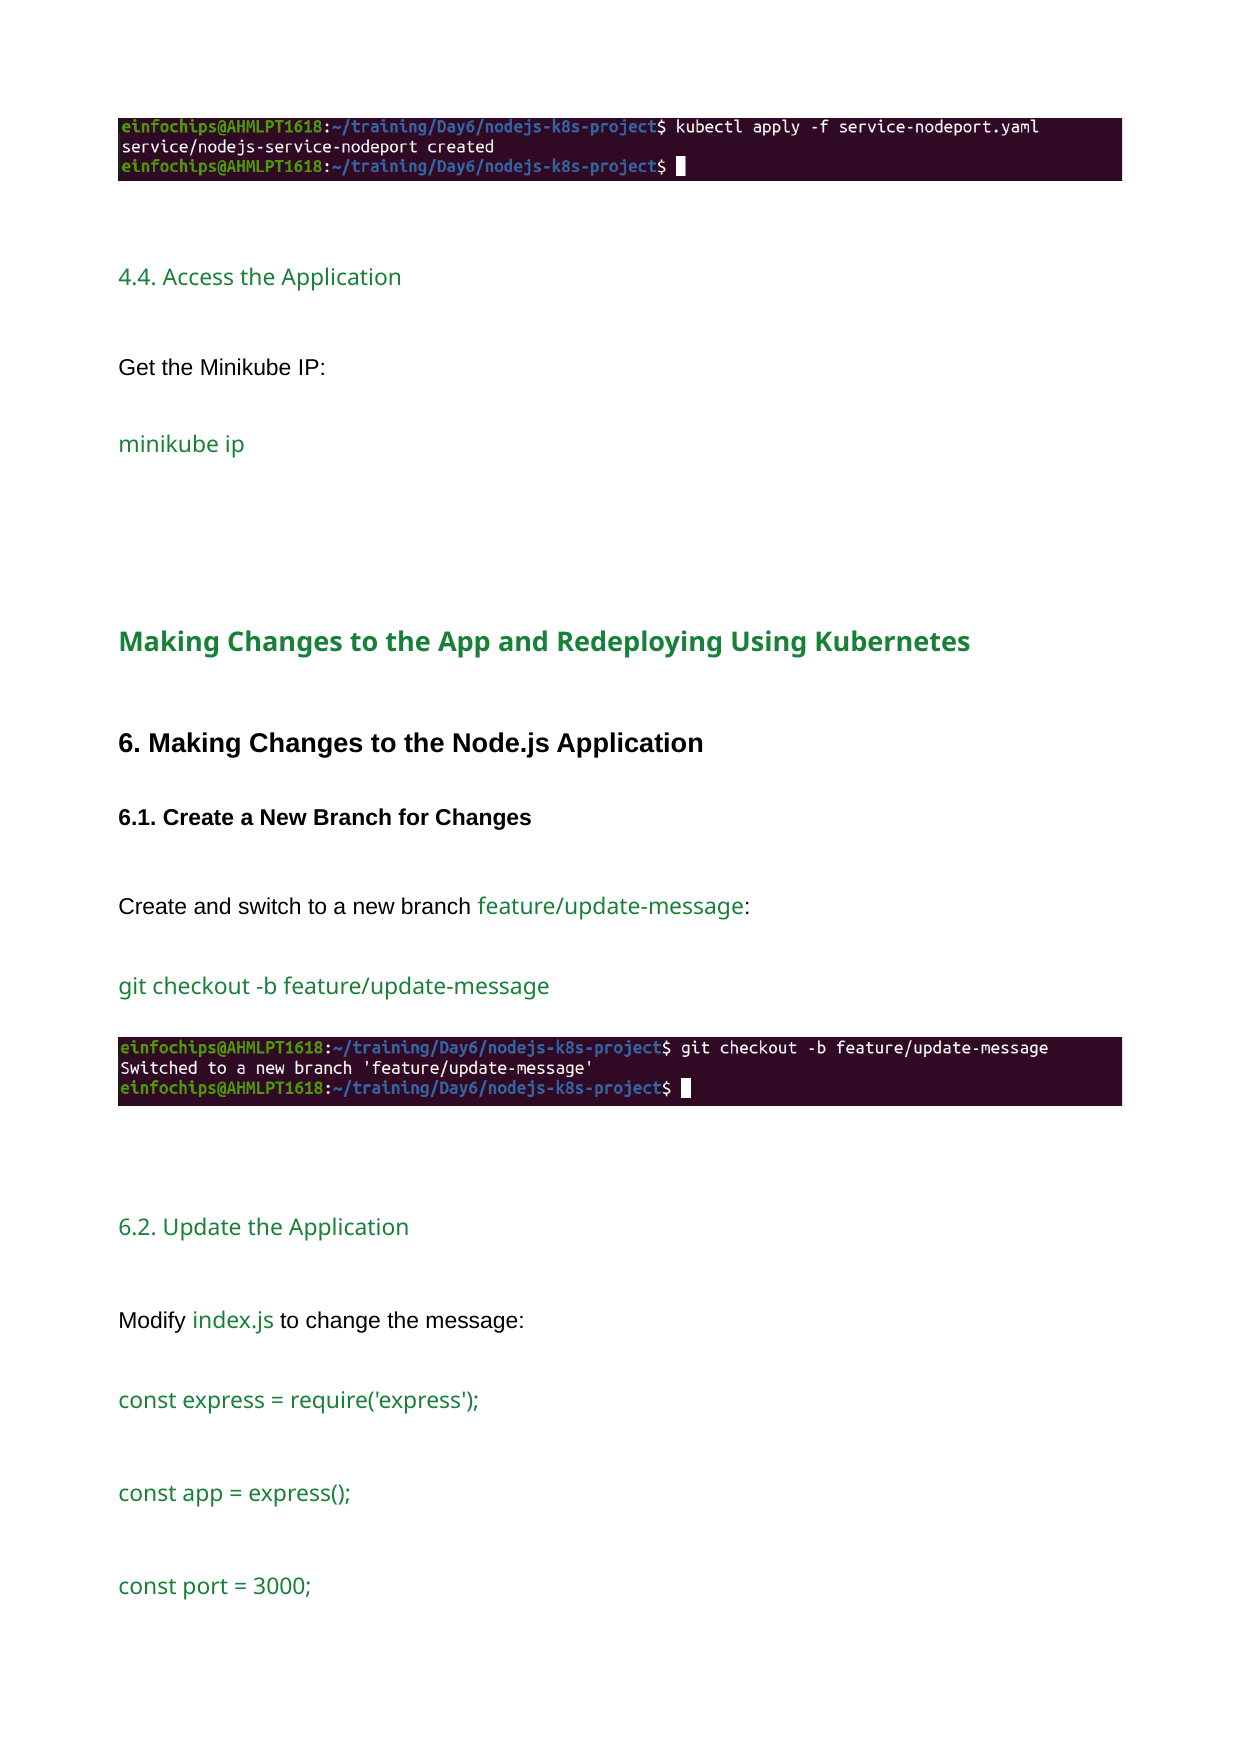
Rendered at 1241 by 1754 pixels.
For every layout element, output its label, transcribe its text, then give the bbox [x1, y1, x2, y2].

text const port = 3000; [118, 1570, 1122, 1601]
text Get the Minikube IP: minikube ip [118, 354, 1122, 459]
picture [118, 118, 1123, 181]
subtitle Making Changes to the App and Redeploying Using Kubernetes [118, 622, 1122, 659]
text Create and switch to a new branch feature/update-message: git checkout -b feature/update-message [118, 890, 1122, 1001]
text Modify index.js to change the message: const express = require('express'); [118, 1304, 1122, 1415]
text 6.2. Update the Application [118, 1211, 1122, 1242]
text 4.4. Access the Application [118, 261, 1122, 292]
text 6.1. Create a New Branch for Changes [118, 804, 1122, 830]
text const app = express(); [118, 1477, 1122, 1508]
subtitle 6. Making Changes to the Node.js Application [118, 727, 1122, 758]
picture [118, 1037, 1123, 1106]
